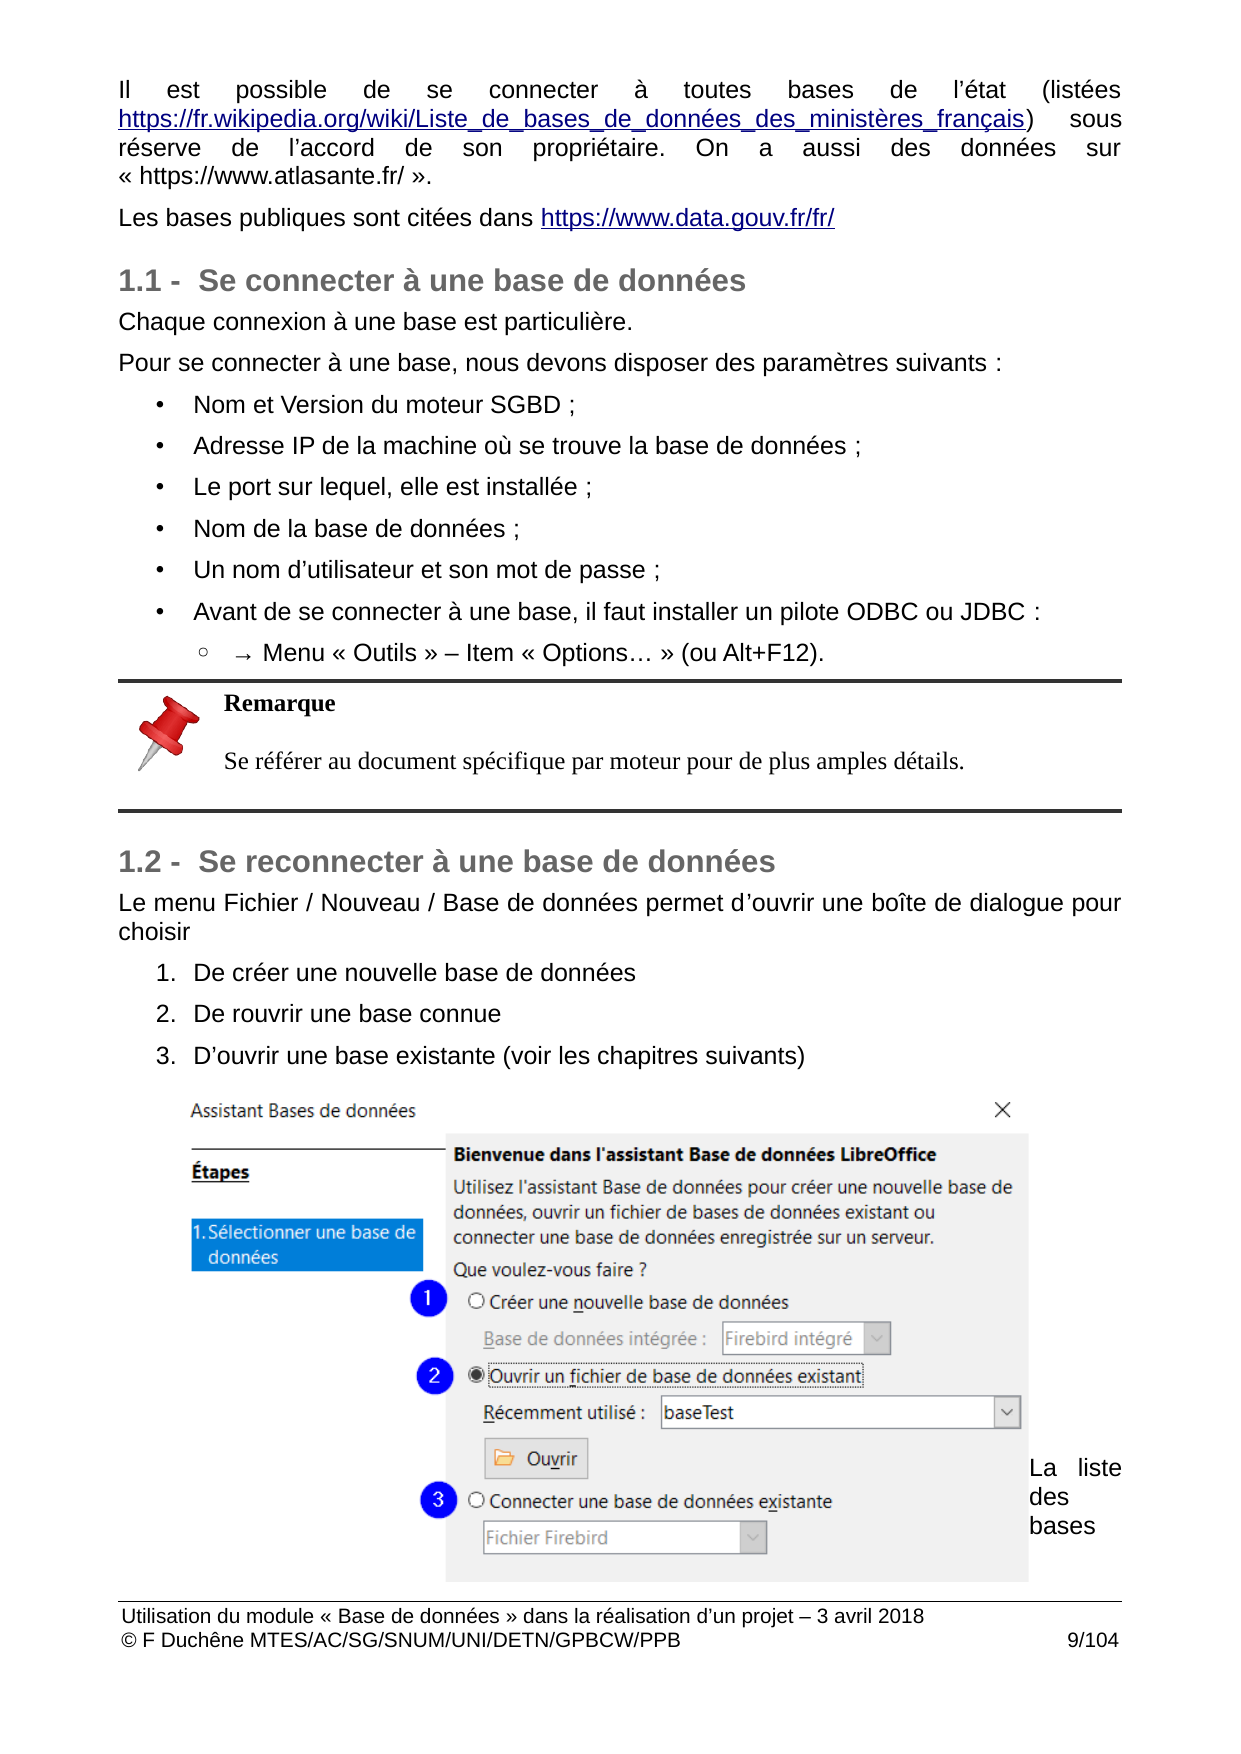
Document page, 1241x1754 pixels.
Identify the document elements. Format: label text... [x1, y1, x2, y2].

list De rouvrir une base connue [156, 999, 1122, 1028]
text Il est possible de se connecter à toutes bases de l’état (listées https://fr.wikipedia.org/wiki/Liste_de_bases_de_données_des_ministères_français) sous réserve de l’accord de son propriétaire. On a aussi des données sur « https://www.atlasante.fr/ ». [118, 75, 1122, 190]
subtitle Se reconnecter à une base de données [118, 843, 1122, 879]
list → Menu « Outils » – Item « Options… » (ou Alt+F12). [193, 638, 1122, 667]
text Chaque connexion à une base est particulière. [118, 307, 1122, 336]
text Pour se connecter à une base, nous devons disposer des paramètres suivants : [118, 348, 1122, 377]
list Nom de la base de données ; [156, 514, 1122, 543]
table_header Remarque Se référer au document spécifique par moteur pour de plus amples détails. [218, 683, 1122, 809]
list Le port sur lequel, elle est installée ; [156, 472, 1122, 501]
picture [188, 1091, 1029, 1582]
text La liste des bases [1029, 1453, 1122, 1539]
text Le menu Fichier / Nouveau / Base de données permet d’ouvrir une boîte de dialogue pour choisir [118, 888, 1122, 946]
list Avant de se connecter à une base, il faut installer un pilote ODBC ou JDBC : [156, 596, 1122, 625]
subtitle Se connecter à une base de données [118, 262, 1122, 298]
text Les bases publiques sont citées dans https://www.data.gouv.fr/fr/ [118, 202, 1122, 231]
text [118, 1453, 188, 1539]
picture [123, 688, 213, 777]
list Nom et Version du moteur SGBD ; [156, 390, 1122, 418]
list Un nom d’utilisateur et son mot de passe ; [156, 555, 1122, 584]
list De créer une nouvelle base de données [156, 958, 1122, 987]
list Adresse IP de la machine où se trouve la base de données ; [156, 431, 1122, 460]
list D’ouvrir une base existante (voir les chapitres suivants) [156, 1041, 1122, 1069]
table_header [118, 683, 218, 809]
